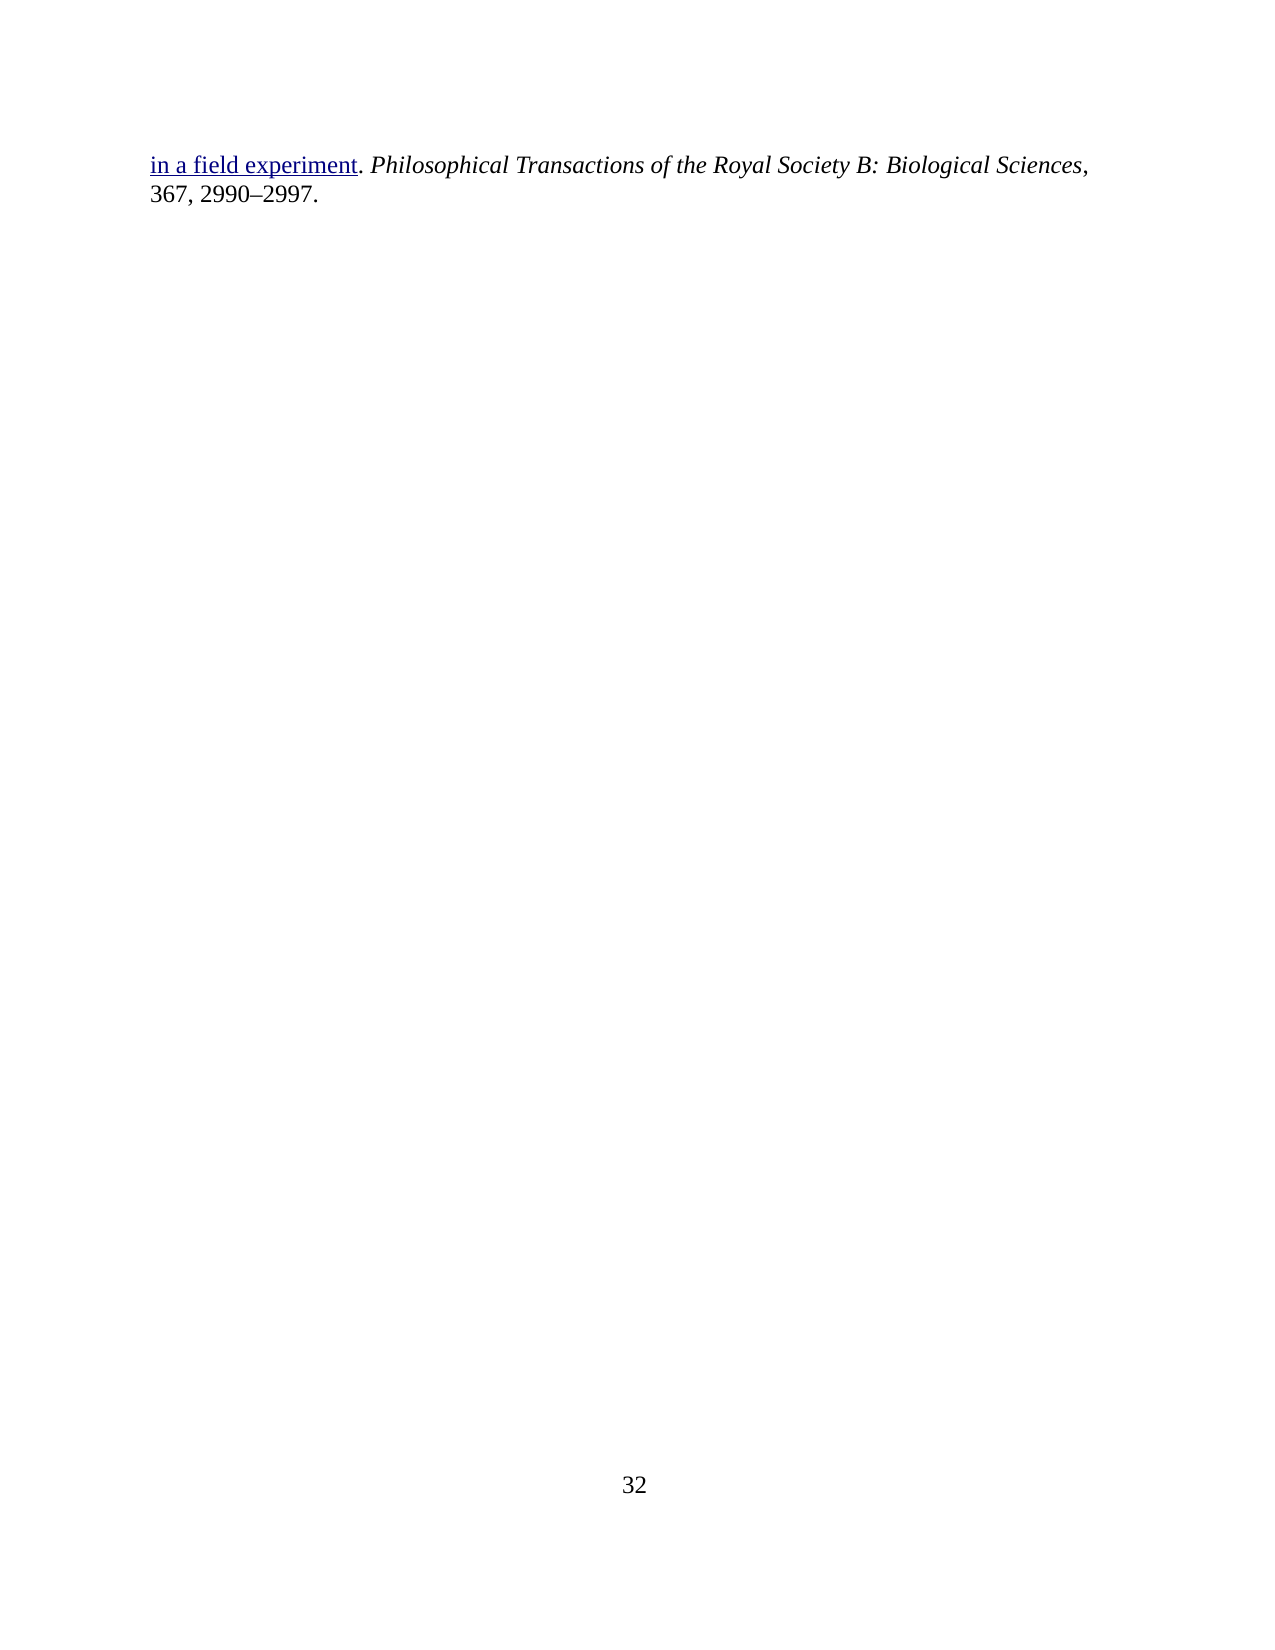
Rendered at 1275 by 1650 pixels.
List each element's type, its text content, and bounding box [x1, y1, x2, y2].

text in a field experiment. Philosophical Transactions of the Royal Society B: Biological Sciences, 367, 2990–2997. [150, 150, 1125, 207]
